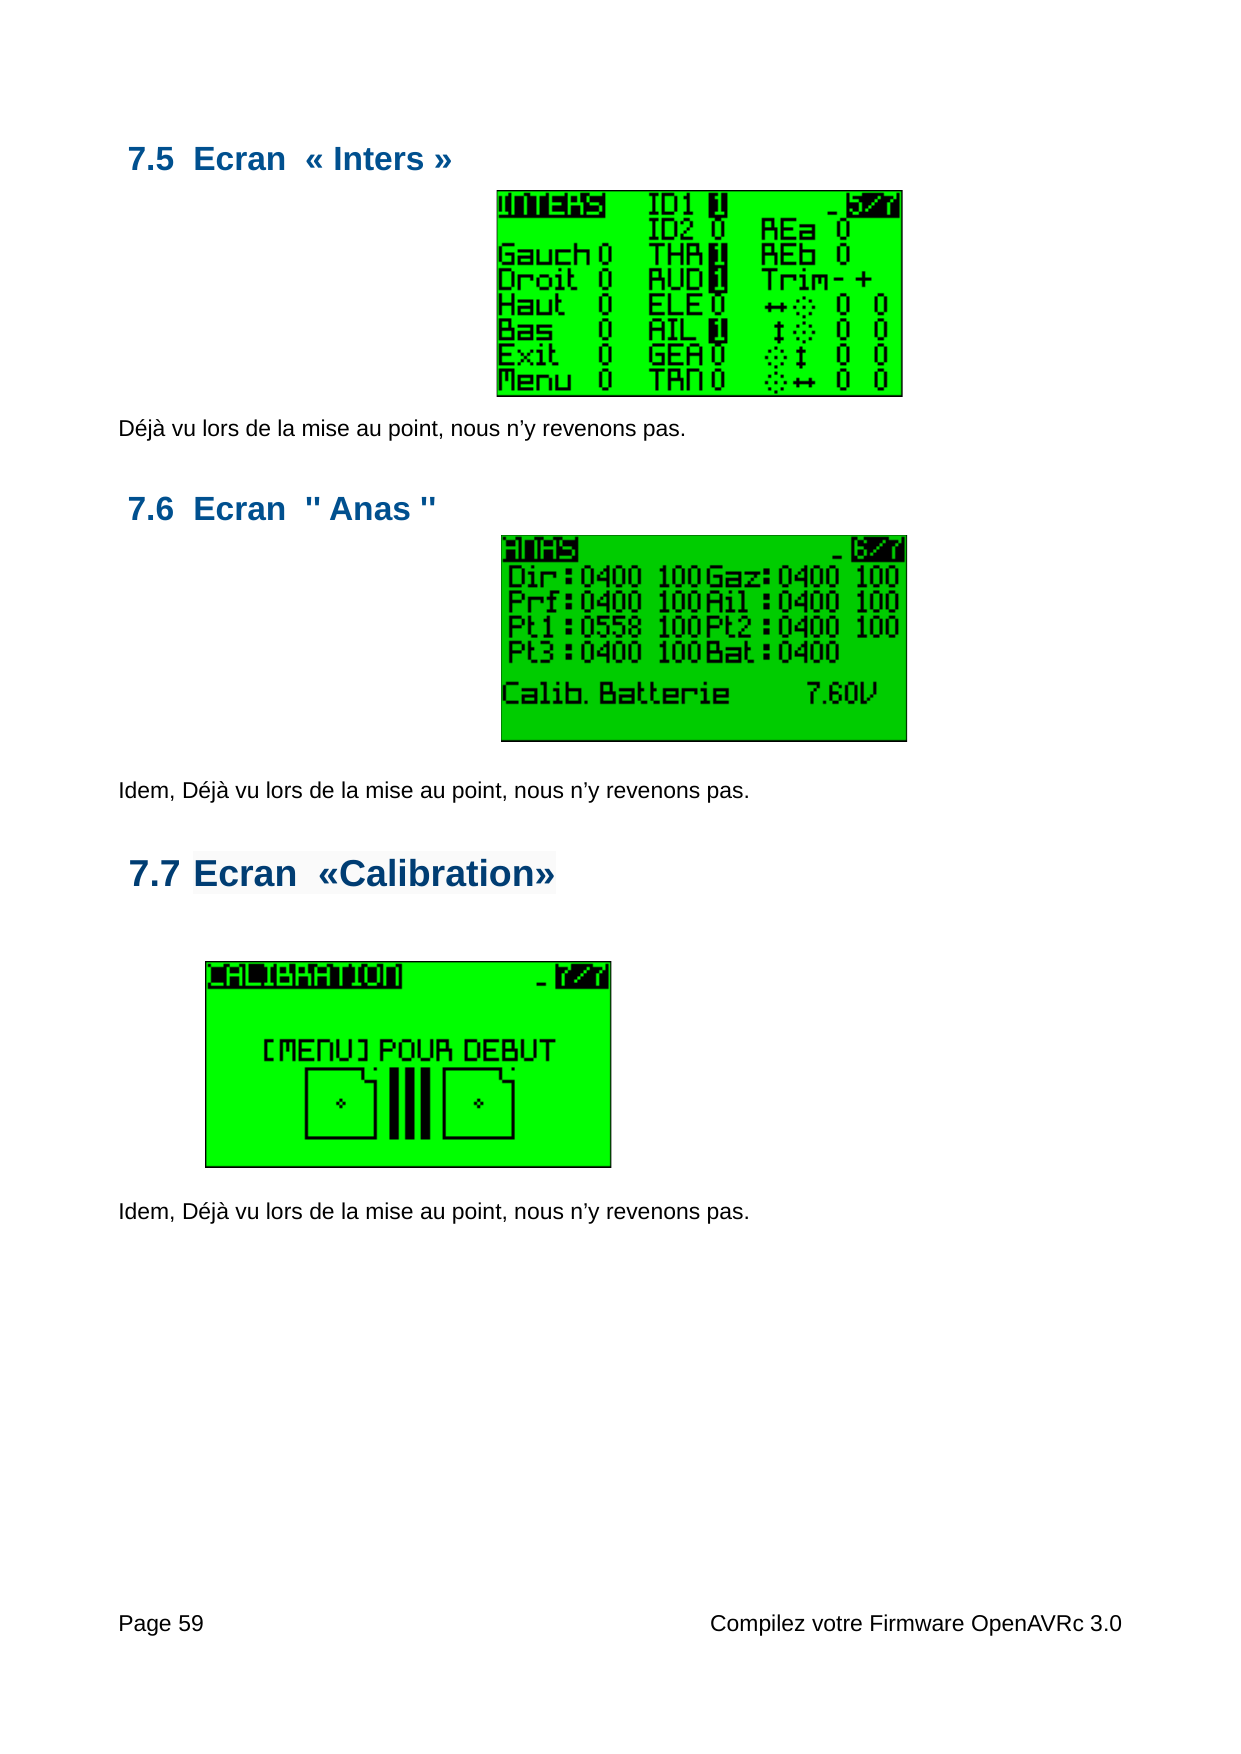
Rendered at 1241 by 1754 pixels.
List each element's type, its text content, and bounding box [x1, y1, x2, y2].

subtitle Ecran « Inters » [118, 139, 1122, 178]
picture [501, 535, 908, 742]
subtitle Ecran «Calibration» [118, 851, 1122, 894]
picture [205, 961, 612, 1168]
text Déjà vu lors de la mise au point, nous n’y revenons pas. [118, 415, 1122, 442]
subtitle Ecran '' Anas '' [118, 489, 1122, 527]
picture [496, 190, 903, 397]
text Idem, Déjà vu lors de la mise au point, nous n’y revenons pas. [118, 777, 1122, 803]
text Idem, Déjà vu lors de la mise au point, nous n’y revenons pas. [118, 1198, 1122, 1224]
